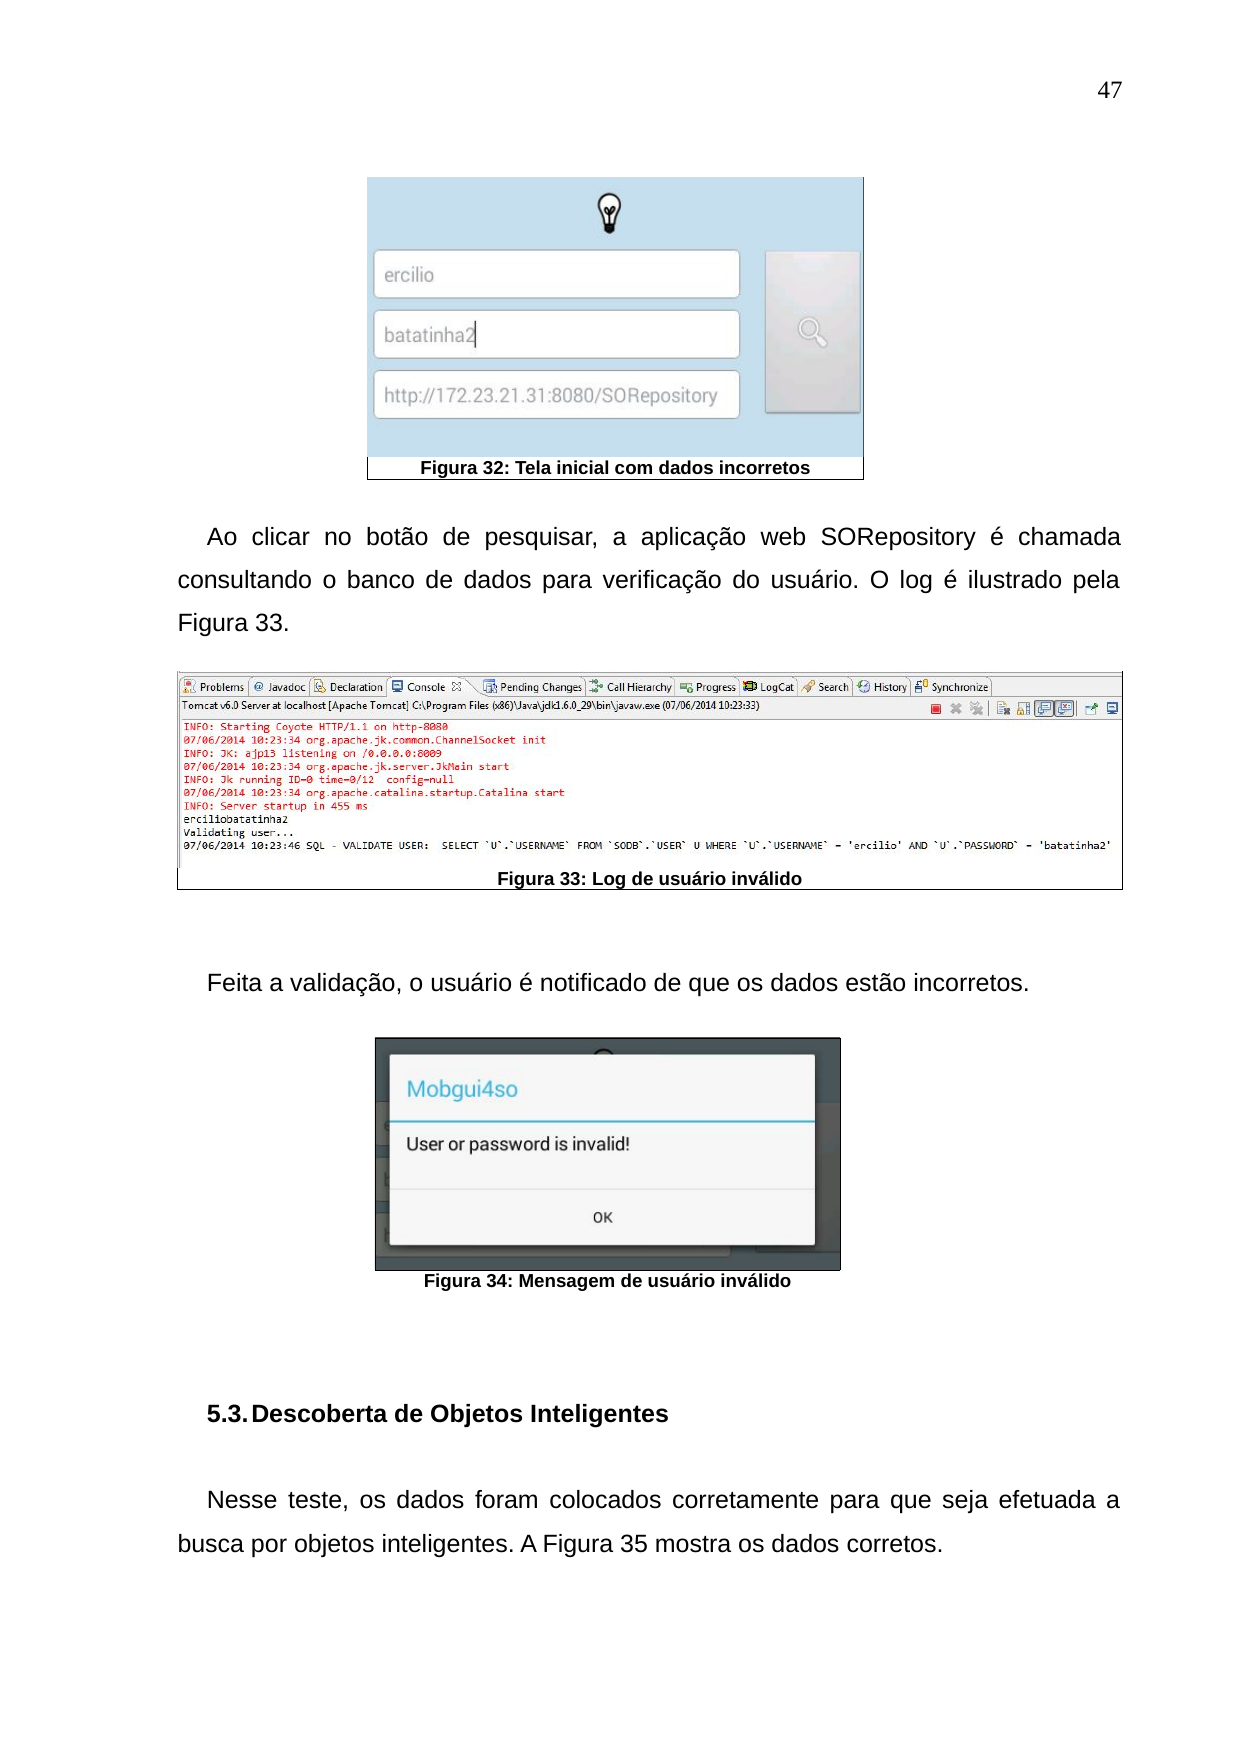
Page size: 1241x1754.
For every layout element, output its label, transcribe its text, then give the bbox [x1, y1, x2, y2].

text Ao clicar no botão de pesquisar, a aplicação web SORepository é chamada consultando o banco de dados para verificação do usuário. O log é ilustrado pela Figura 33. [177, 522, 1122, 637]
text Figura 34: Mensagem de usuário inválido [375, 1271, 840, 1292]
text Figura 32: Tela inicial com dados incorretos [368, 457, 863, 479]
text Feita a validação, o usuário é notificado de que os dados estão incorretos. [177, 968, 1122, 997]
picture [376, 1039, 840, 1270]
text Nesse teste, os dados foram colocados corretamente para que seja efetuada a busca por objetos inteligentes. A Figura 35 mostra os dados corretos. [177, 1485, 1122, 1557]
picture [367, 177, 864, 457]
text Figura 33: Log de usuário inválido [178, 868, 1122, 889]
picture [177, 671, 1122, 868]
list Descoberta de Objetos Inteligentes [177, 1399, 1122, 1428]
